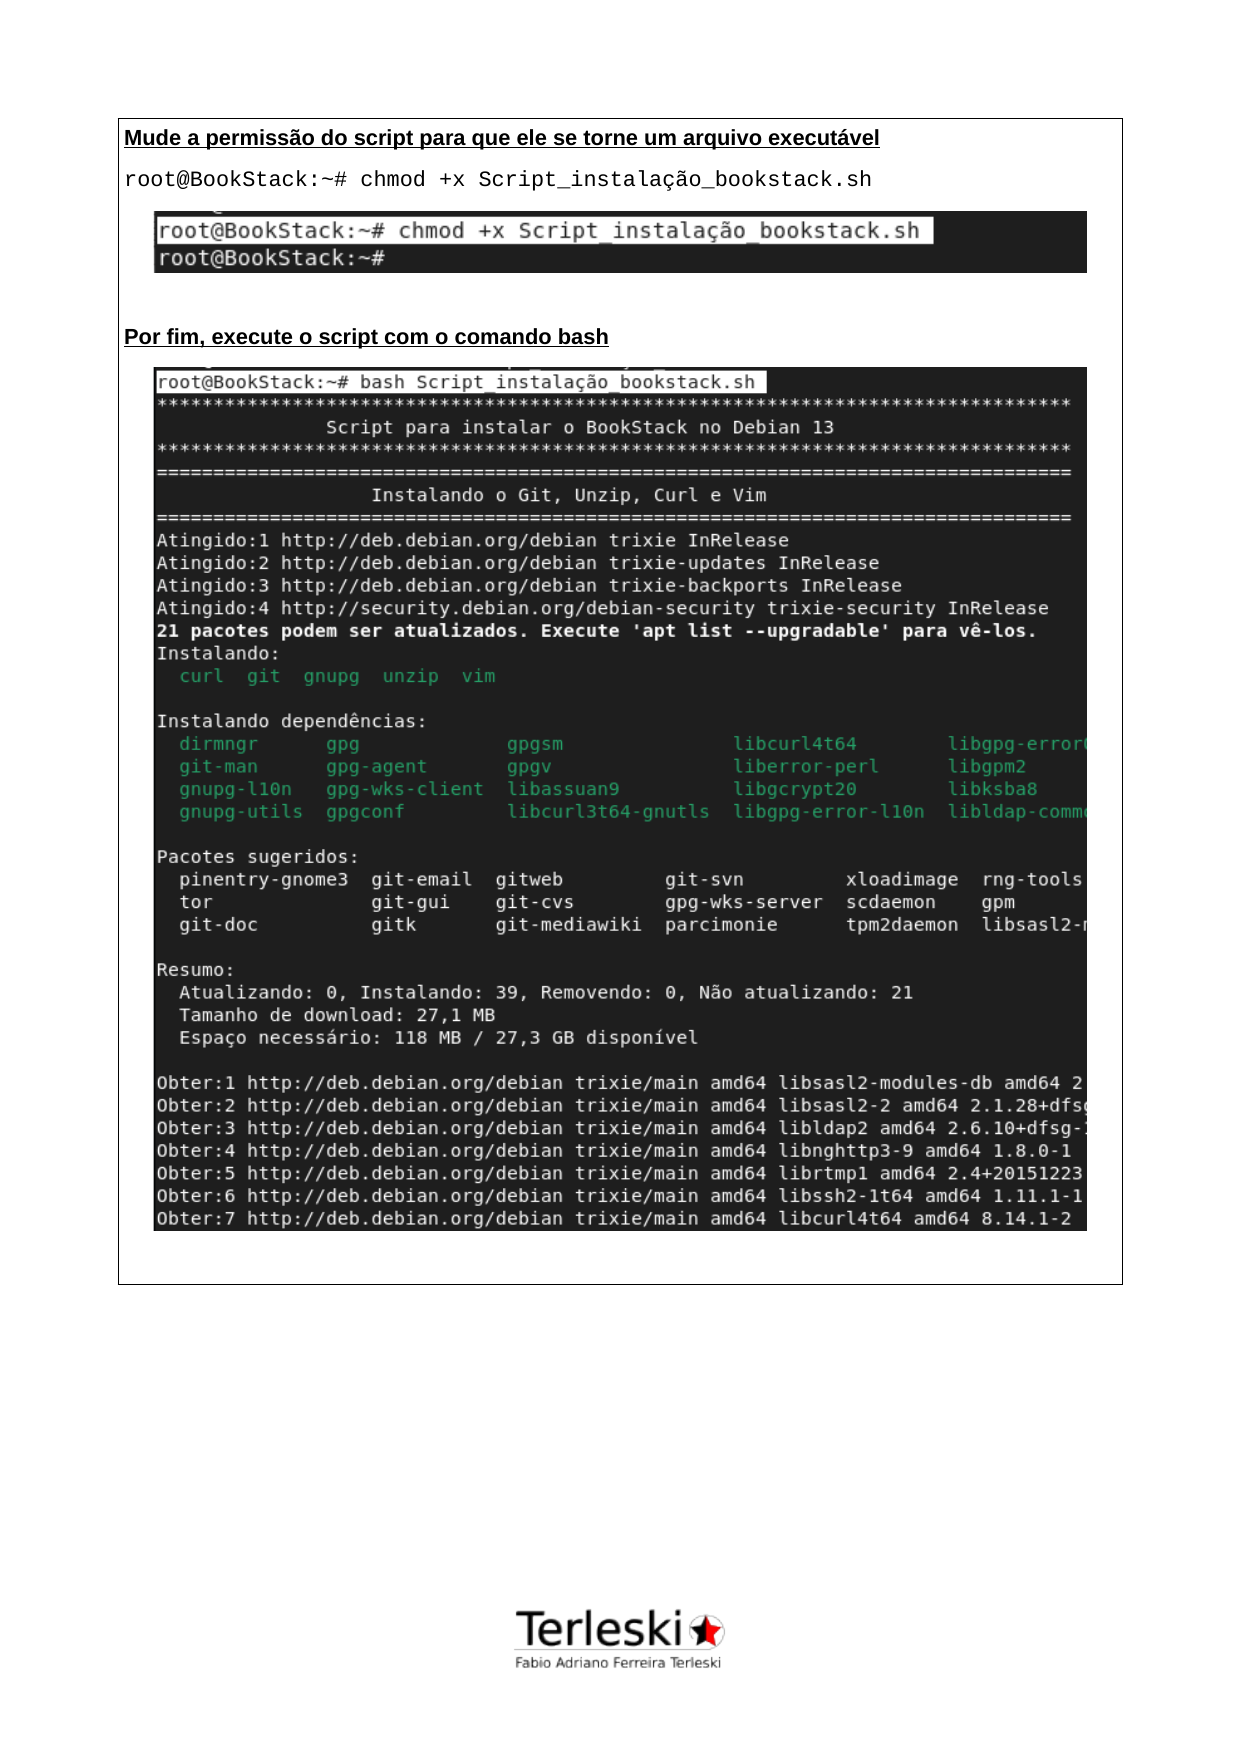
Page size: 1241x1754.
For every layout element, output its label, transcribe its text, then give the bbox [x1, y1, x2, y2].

picture [153, 367, 1087, 1231]
picture [513, 1607, 727, 1673]
table_header Mude a permissão do script para que ele se torne um arquivo executável root@BookStack:~# chmod +x Script_instalação_bookstack.sh Por fim, execute o script com o comando bash [119, 119, 1122, 1284]
picture [153, 211, 1087, 273]
